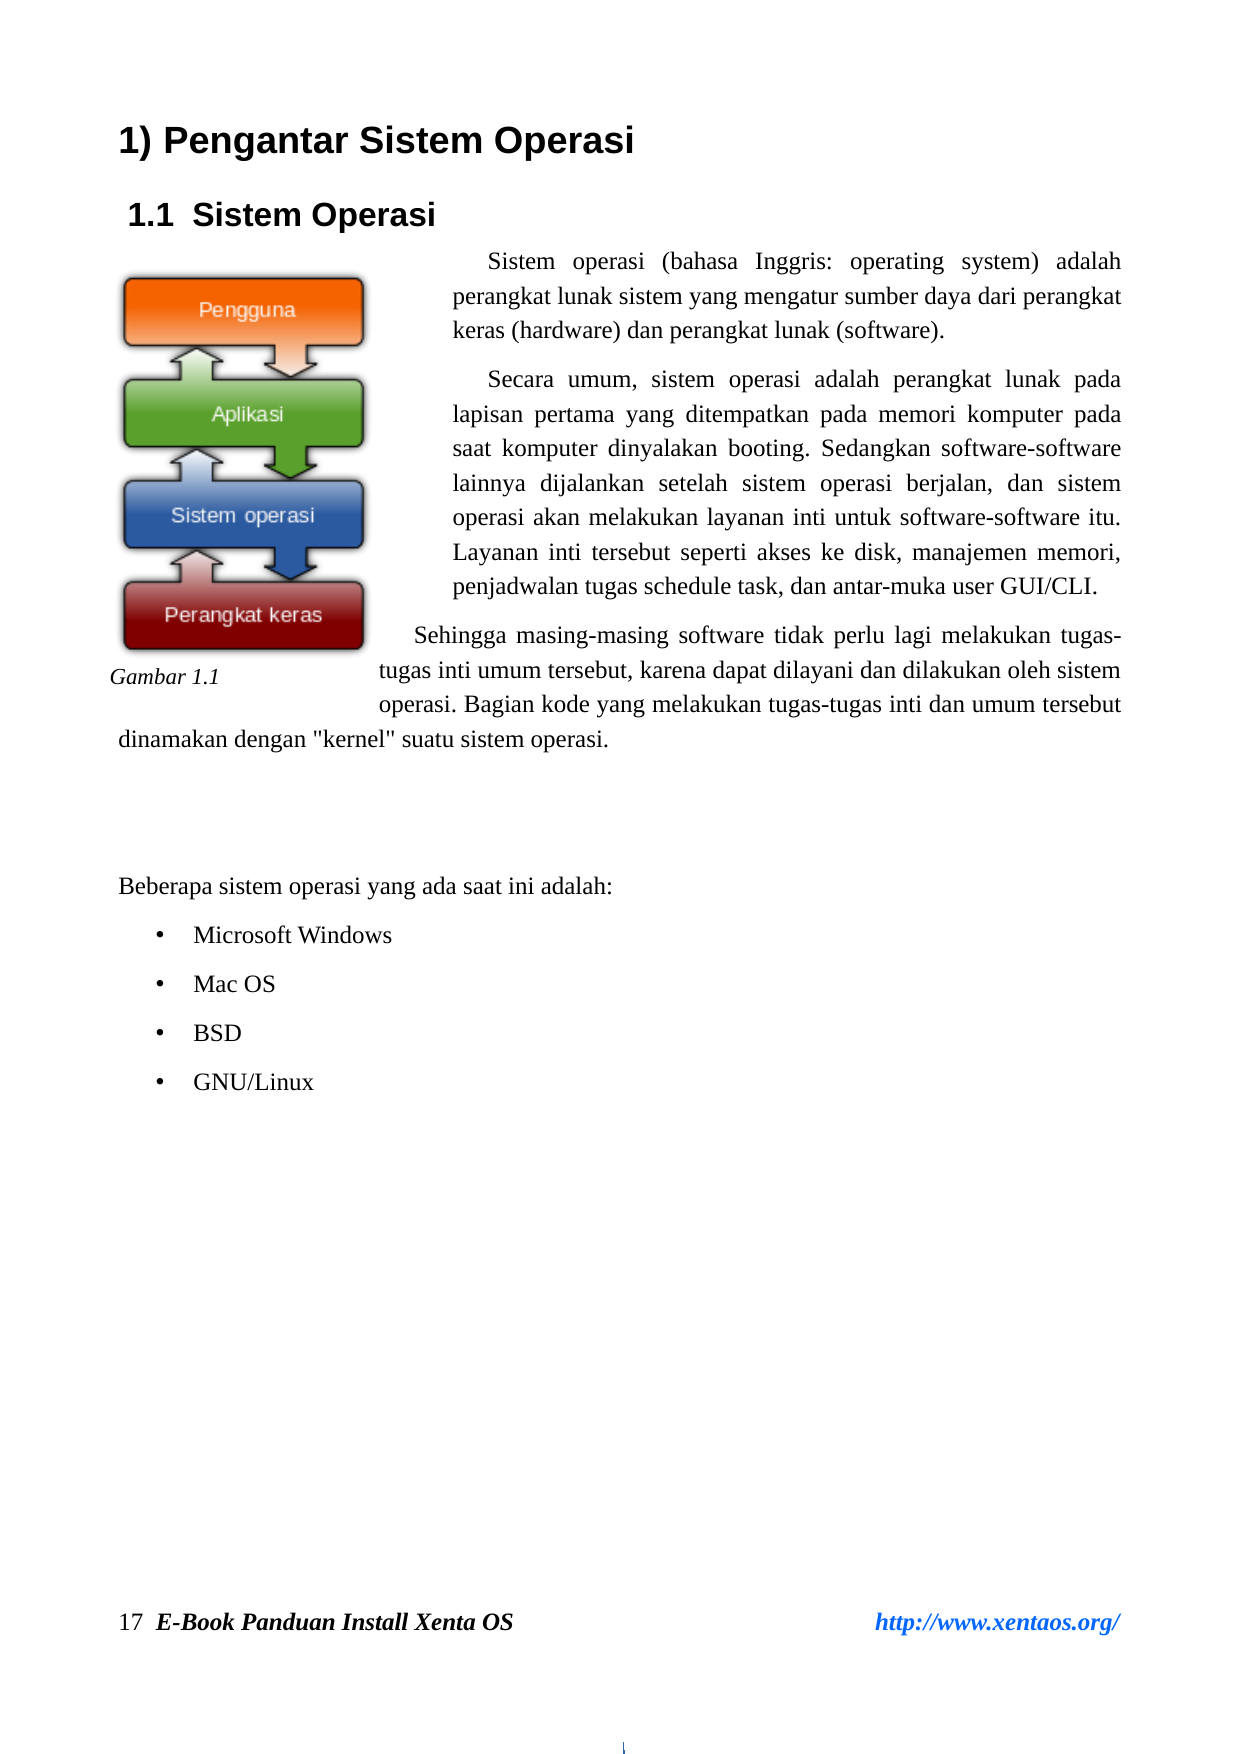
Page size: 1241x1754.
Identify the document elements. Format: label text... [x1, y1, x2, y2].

list GNU/Linux [156, 1067, 1122, 1096]
list Mac OS [156, 969, 1122, 998]
picture [109, 265, 379, 663]
subtitle Pengantar Sistem Operasi [118, 118, 1122, 162]
text Sehingga masing-masing software tidak perlu lagi melakukan tugas-tugas inti umum tersebut, karena dapat dilayani dan dilakukan oleh sistem operasi. Bagian kode yang melakukan tugas-tugas inti dan umum tersebut dinamakan dengan "kernel" suatu sistem operasi. [118, 620, 1122, 752]
text Gambar 1.1 [109, 663, 378, 689]
list BSD [156, 1018, 1122, 1047]
subtitle Sistem Operasi [118, 195, 1122, 234]
list Microsoft Windows [156, 920, 1122, 949]
text Beberapa sistem operasi yang ada saat ini adalah: [118, 871, 1122, 899]
text Secara umum, sistem operasi adalah perangkat lunak pada lapisan pertama yang ditempatkan pada memori komputer pada saat komputer dinyalakan booting. Sedangkan software-software lainnya dijalankan setelah sistem operasi berjalan, dan sistem operasi akan melakukan layanan inti untuk software-software itu. Layanan inti tersebut seperti akses ke disk, manajemen memori, penjadwalan tugas schedule task, dan antar-muka user GUI/CLI. [379, 364, 1122, 600]
text Sistem operasi (bahasa Inggris: operating system) adalah perangkat lunak sistem yang mengatur sumber daya dari perangkat keras (hardware) dan perangkat lunak (software). [109, 246, 1122, 344]
